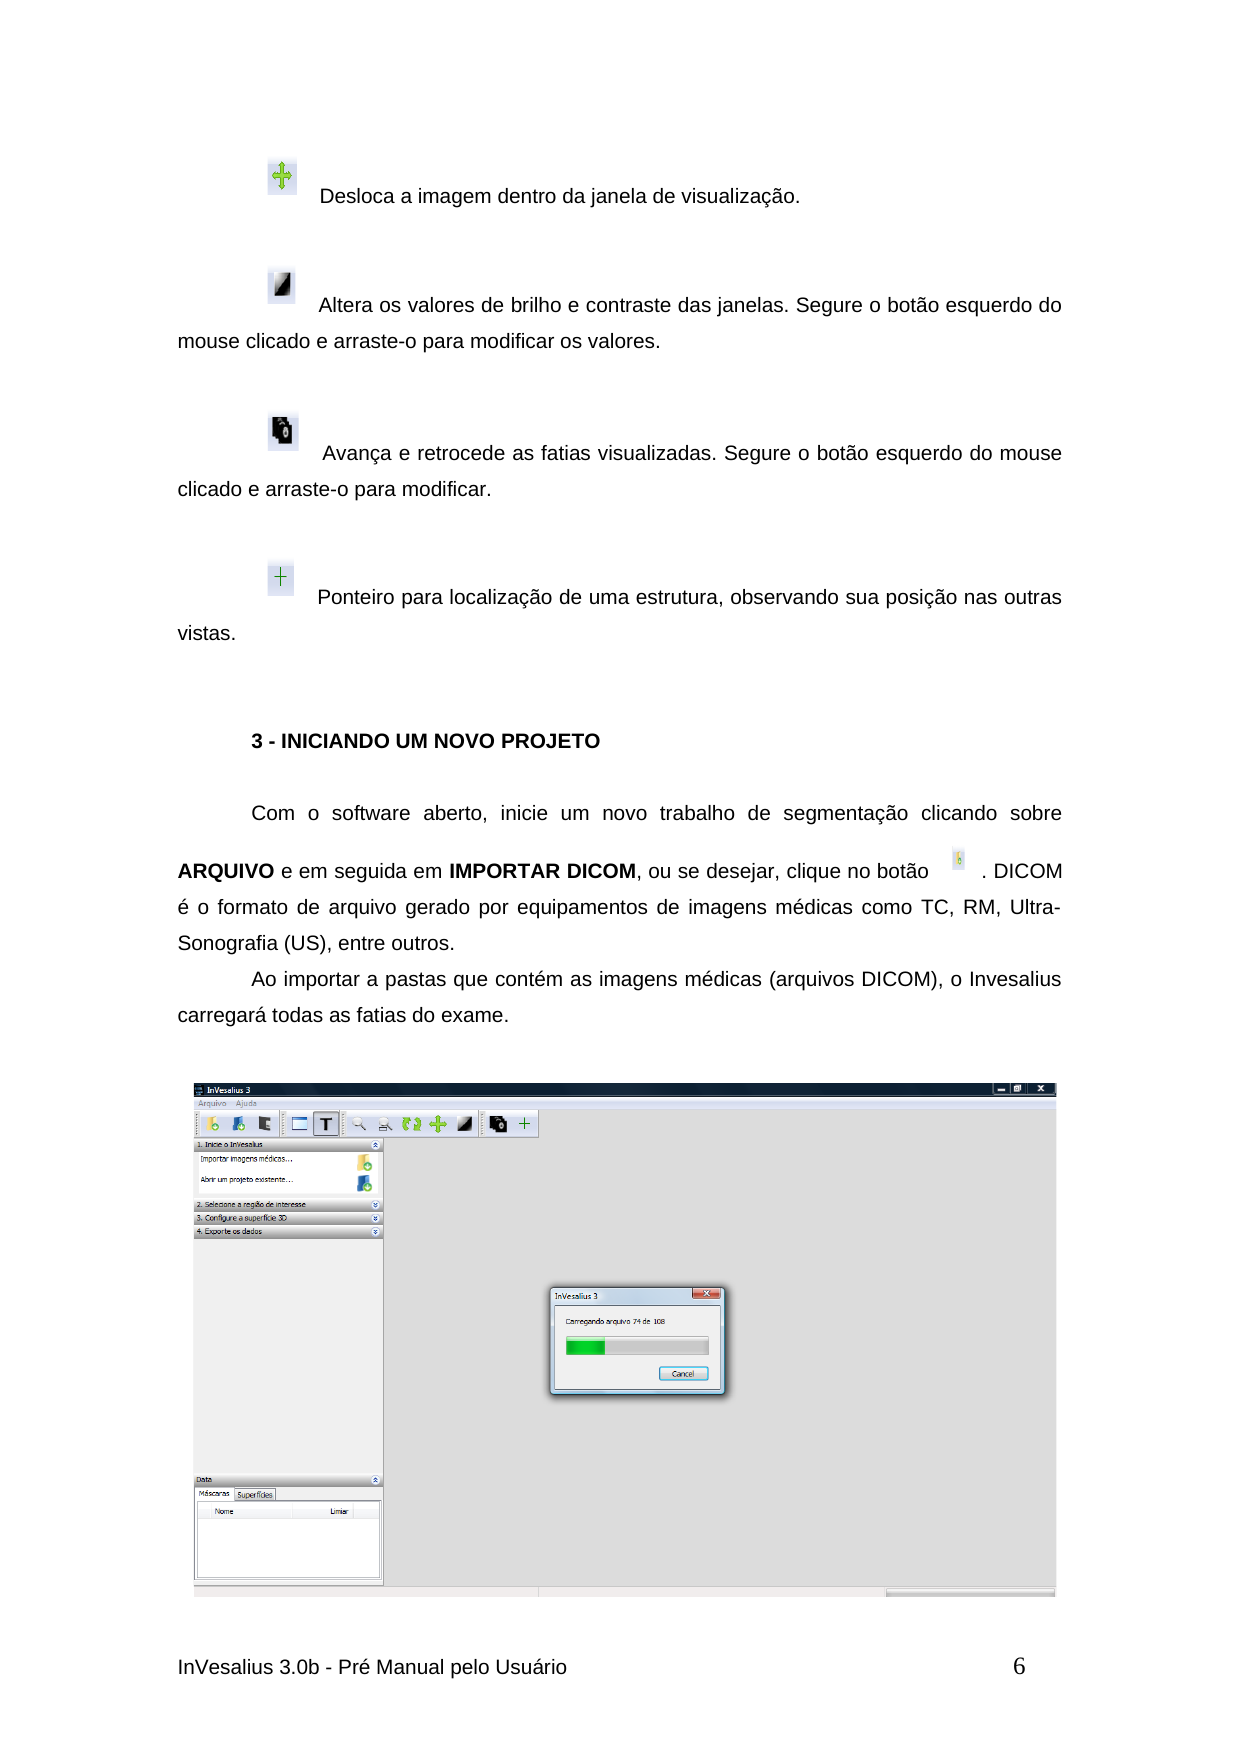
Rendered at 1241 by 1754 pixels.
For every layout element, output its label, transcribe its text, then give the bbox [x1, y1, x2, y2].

text Avança e retrocede as fatias visualizadas. Segure o botão esquerdo do mouse clicado e arraste-o para modificar. [177, 401, 1063, 500]
picture [267, 156, 297, 195]
picture [267, 409, 299, 451]
picture [267, 265, 296, 304]
picture [267, 557, 294, 596]
text Desloca a imagem dentro da janela de visualização. [177, 148, 1063, 208]
text Ao importar a pastas que contém as imagens médicas (arquivos DICOM), o Invesalius carregará todas as fatias do exame. [177, 967, 1063, 1027]
picture [193, 1083, 1057, 1597]
text Com o software aberto, inicie um novo trabalho de segmentação clicando sobre ARQUIVO e em seguida em IMPORTAR DICOM, ou se desejar, clique no botão . DICOM é o formato de arquivo gerado por equipamentos de imagens médicas como TC, RM, Ultra-Sonografia (US), entre outros. [177, 801, 1063, 955]
picture [952, 845, 965, 870]
text Ponteiro para localização de uma estrutura, observando sua posição nas outras vistas. [177, 548, 1063, 645]
text 3 - INICIANDO UM NOVO PROJETO [177, 729, 1063, 753]
text Altera os valores de brilho e contraste das janelas. Segure o botão esquerdo do mouse clicado e arraste-o para modificar os valores. [177, 256, 1063, 353]
